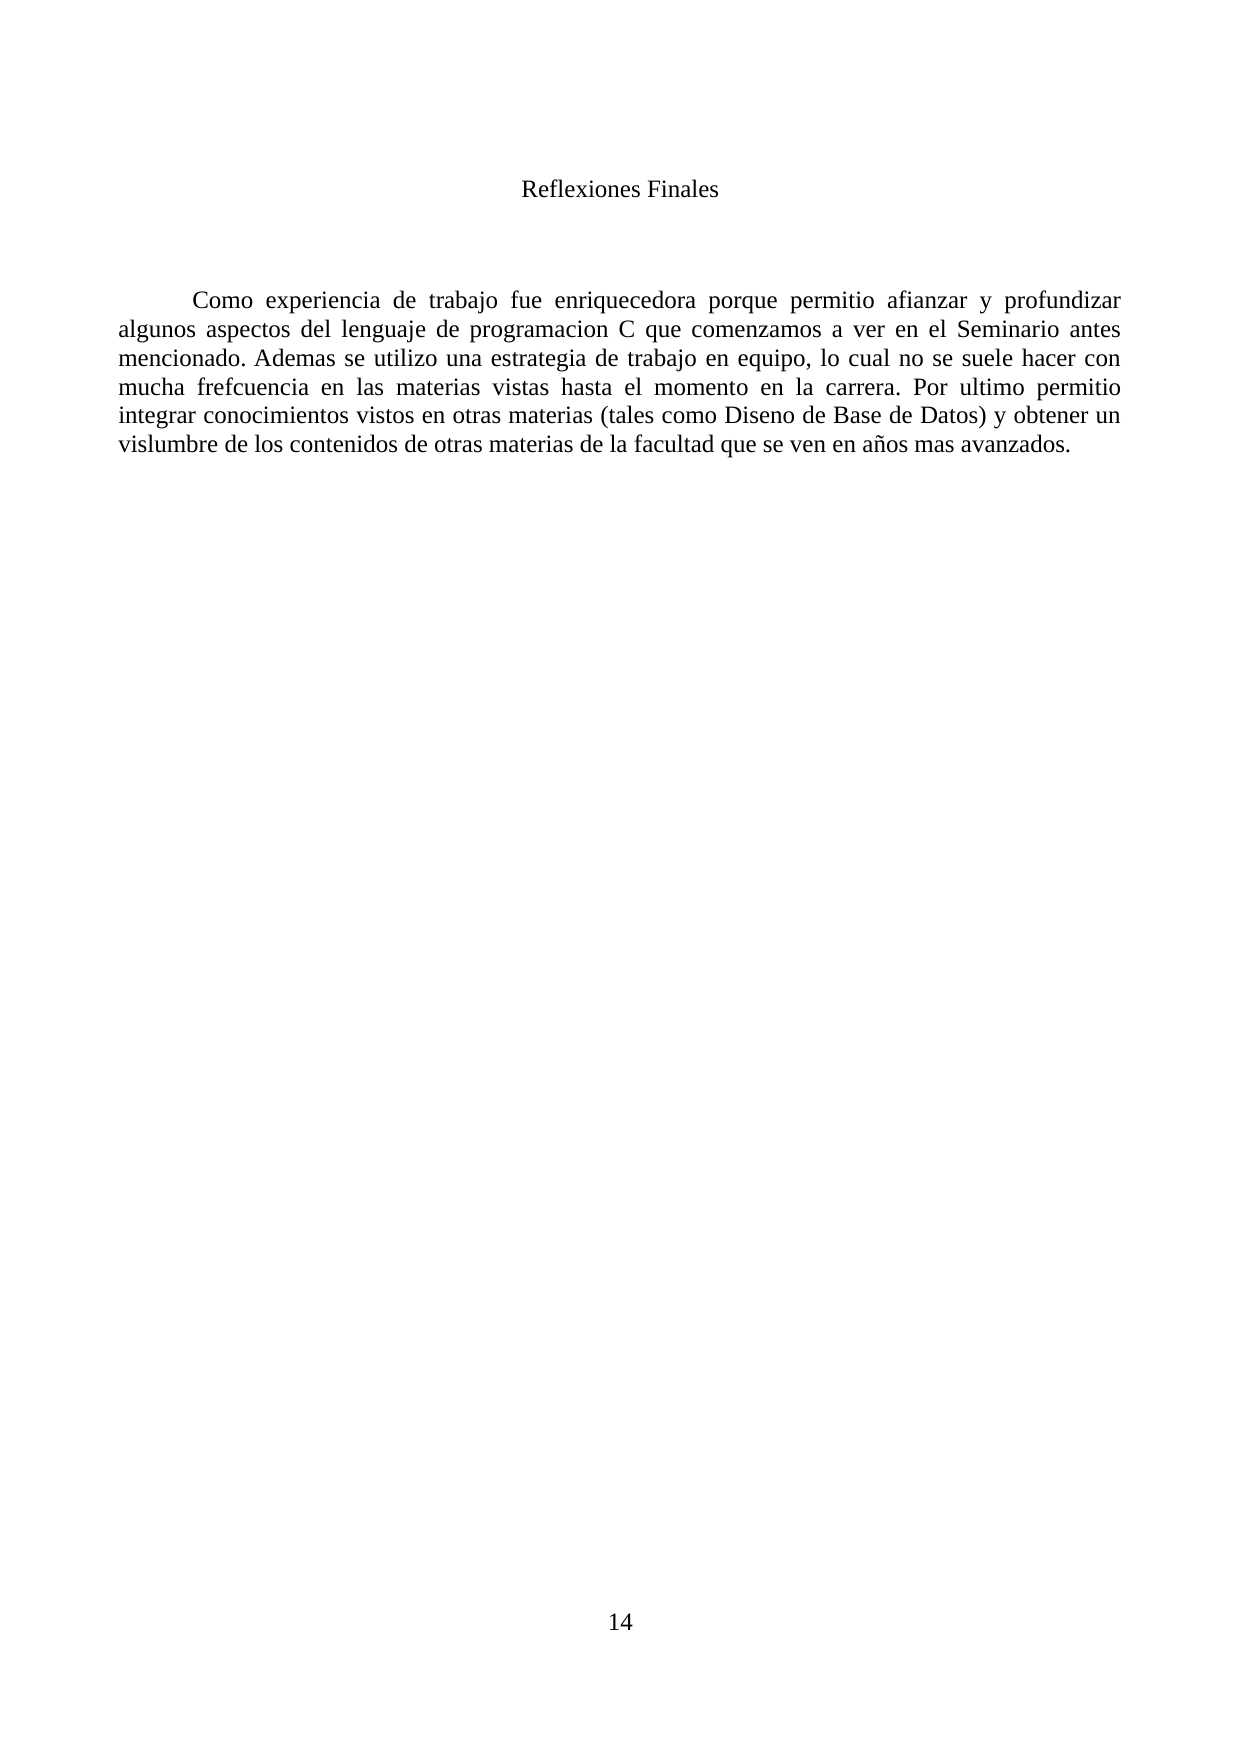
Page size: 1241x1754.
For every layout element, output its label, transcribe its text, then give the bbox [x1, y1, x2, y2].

text Como experiencia de trabajo fue enriquecedora porque permitio afianzar y profundizar algunos aspectos del lenguaje de programacion C que comenzamos a ver en el Seminario antes mencionado. Ademas se utilizo una estrategia de trabajo en equipo, lo cual no se suele hacer con mucha frefcuencia en las materias vistas hasta el momento en la carrera. Por ultimo permitio integrar conocimientos vistos en otras materias (tales como Diseno de Base de Datos) y obtener un vislumbre de los contenidos de otras materias de la facultad que se ven en años mas avanzados. [118, 286, 1122, 458]
text Reflexiones Finales [118, 174, 1122, 203]
